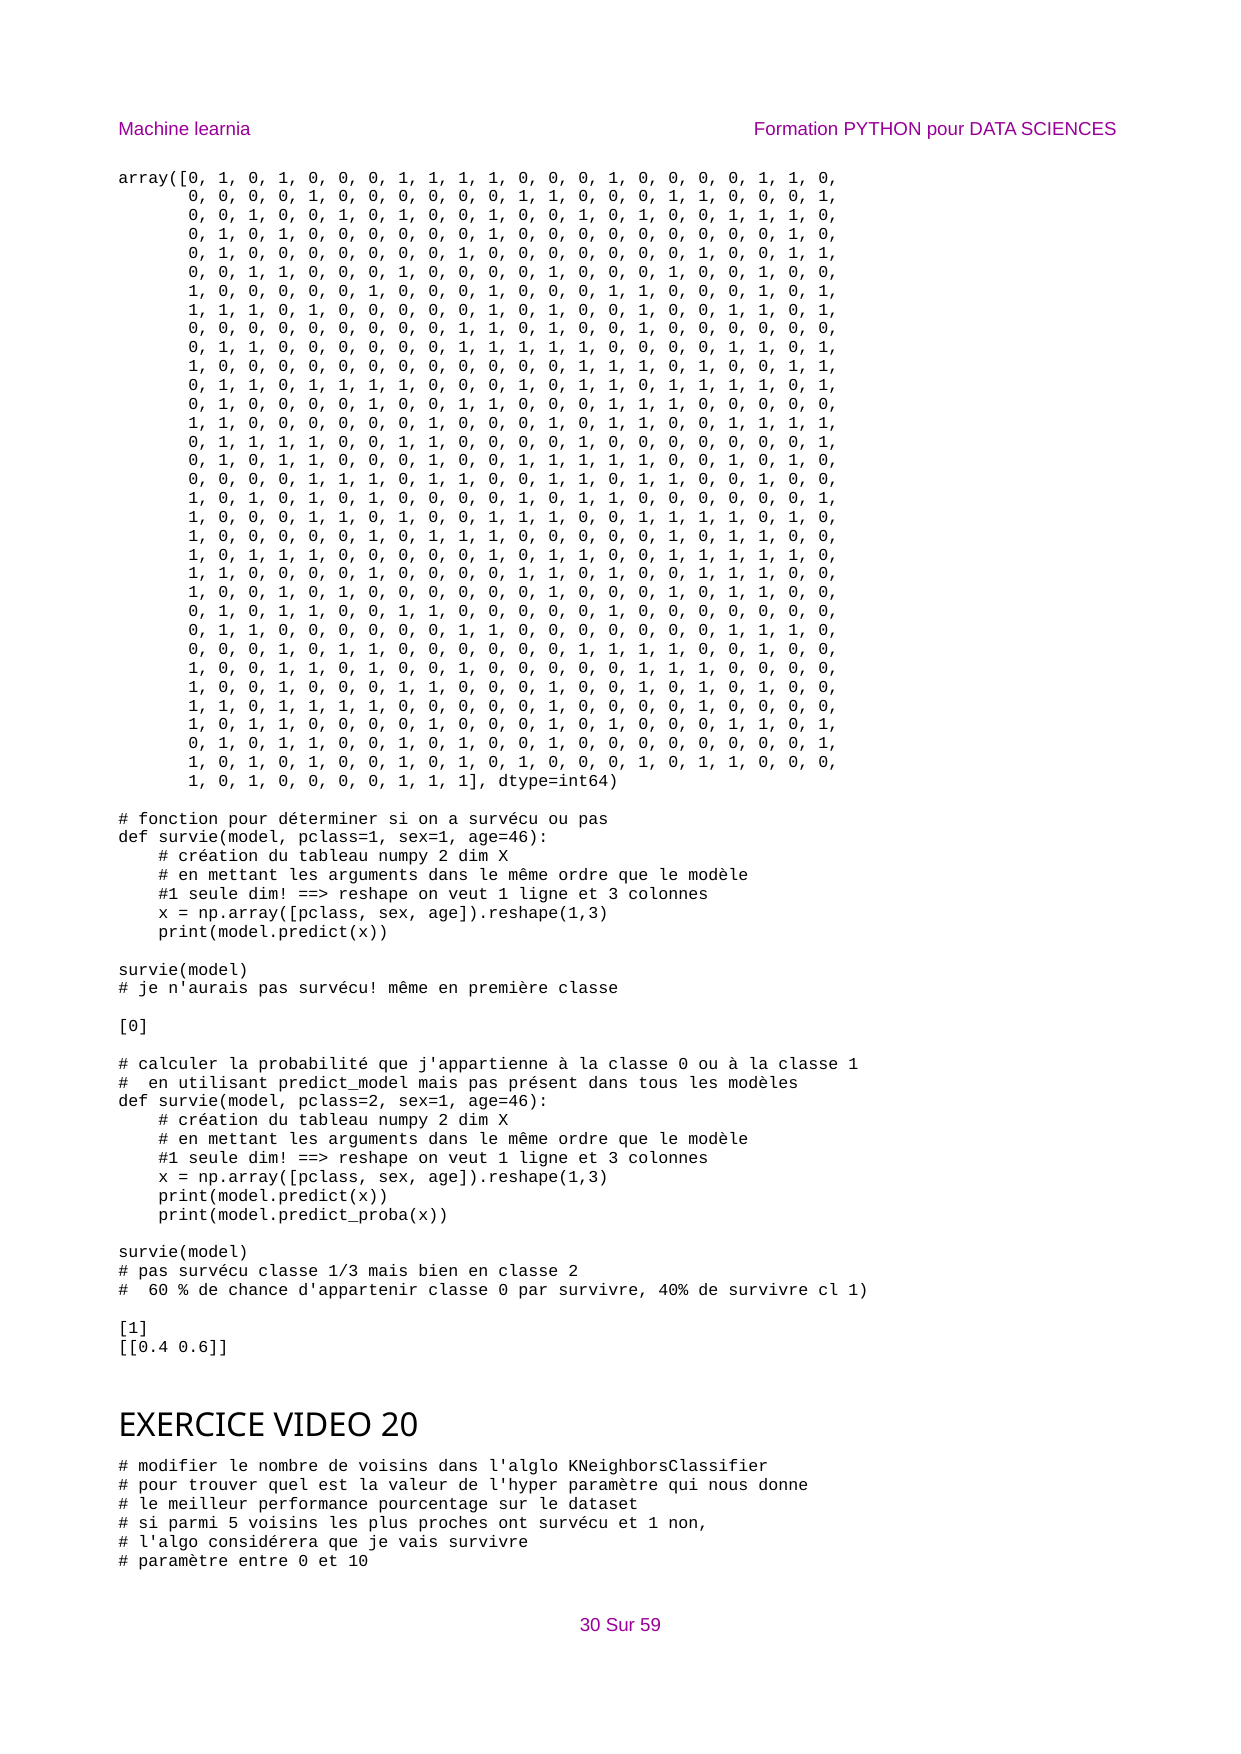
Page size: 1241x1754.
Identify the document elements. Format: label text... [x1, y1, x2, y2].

text 0, 1, 1, 0, 0, 0, 0, 0, 0, 1, 1, 1, 1, 1, 0, 0, 0, 0, 1, 1, 0, 1, [118, 339, 1122, 358]
text 1, 0, 0, 0, 0, 0, 1, 0, 0, 0, 1, 0, 0, 0, 1, 1, 0, 0, 0, 1, 0, 1, [118, 282, 1122, 301]
text survie(model) [118, 1244, 1122, 1263]
text # modifier le nombre de voisins dans l'alglo KNeighborsClassifier [118, 1458, 1122, 1477]
text 0, 1, 0, 1, 1, 0, 0, 0, 1, 0, 0, 1, 1, 1, 1, 1, 0, 0, 1, 0, 1, 0, [118, 452, 1122, 471]
text # fonction pour déterminer si on a survécu ou pas [118, 810, 1122, 829]
text 0, 1, 1, 1, 1, 0, 0, 1, 1, 0, 0, 0, 0, 1, 0, 0, 0, 0, 0, 0, 0, 1, [118, 433, 1122, 452]
text 1, 0, 0, 1, 1, 0, 1, 0, 0, 1, 0, 0, 0, 0, 0, 1, 1, 1, 0, 0, 0, 0, [118, 659, 1122, 678]
text #1 seule dim! ==> reshape on veut 1 ligne et 3 colonnes [118, 1149, 1122, 1168]
text # l'algo considérera que je vais survivre [118, 1533, 1122, 1552]
text print(model.predict(x)) [118, 923, 1122, 942]
text def survie(model, pclass=1, sex=1, age=46): [118, 829, 1122, 848]
text survie(model) [118, 961, 1122, 980]
text # je n'aurais pas survécu! même en première classe [118, 980, 1122, 999]
text # création du tableau numpy 2 dim X [118, 1112, 1122, 1131]
text #1 seule dim! ==> reshape on veut 1 ligne et 3 colonnes [118, 886, 1122, 904]
text 1, 1, 0, 0, 0, 0, 0, 0, 1, 0, 0, 0, 1, 0, 1, 1, 0, 0, 1, 1, 1, 1, [118, 414, 1122, 433]
text array([0, 1, 0, 1, 0, 0, 0, 1, 1, 1, 1, 0, 0, 0, 1, 0, 0, 0, 0, 1, 1, 0, [118, 169, 1122, 188]
text # en mettant les arguments dans le même ordre que le modèle [118, 867, 1122, 886]
text 1, 0, 0, 0, 1, 1, 0, 1, 0, 0, 1, 1, 1, 0, 0, 1, 1, 1, 1, 0, 1, 0, [118, 508, 1122, 527]
text # 60 % de chance d'appartenir classe 0 par survivre, 40% de survivre cl 1) [118, 1282, 1122, 1300]
text 0, 0, 0, 0, 1, 0, 0, 0, 0, 0, 0, 1, 1, 0, 0, 0, 1, 1, 0, 0, 0, 1, [118, 188, 1122, 207]
text 1, 0, 1, 1, 0, 0, 0, 0, 1, 0, 0, 0, 1, 0, 1, 0, 0, 0, 1, 1, 0, 1, [118, 716, 1122, 735]
text 0, 0, 1, 0, 0, 1, 0, 1, 0, 0, 1, 0, 0, 1, 0, 1, 0, 0, 1, 1, 1, 0, [118, 207, 1122, 226]
text 0, 1, 0, 1, 1, 0, 0, 1, 0, 1, 0, 0, 1, 0, 0, 0, 0, 0, 0, 0, 0, 1, [118, 735, 1122, 754]
subtitle EXERCICE VIDEO 20 [118, 1401, 1122, 1446]
text print(model.predict_proba(x)) [118, 1206, 1122, 1225]
text # calculer la probabilité que j'appartienne à la classe 0 ou à la classe 1 [118, 1055, 1122, 1074]
text 0, 1, 1, 0, 0, 0, 0, 0, 0, 1, 1, 0, 0, 0, 0, 0, 0, 0, 1, 1, 1, 0, [118, 622, 1122, 641]
text # si parmi 5 voisins les plus proches ont survécu et 1 non, [118, 1514, 1122, 1533]
text 1, 0, 0, 0, 0, 0, 1, 0, 1, 1, 1, 0, 0, 0, 0, 0, 1, 0, 1, 1, 0, 0, [118, 527, 1122, 546]
text 0, 1, 1, 0, 1, 1, 1, 1, 0, 0, 0, 1, 0, 1, 1, 0, 1, 1, 1, 1, 0, 1, [118, 377, 1122, 395]
text x = np.array([pclass, sex, age]).reshape(1,3) [118, 1168, 1122, 1187]
text 0, 1, 0, 1, 1, 0, 0, 1, 1, 0, 0, 0, 0, 0, 1, 0, 0, 0, 0, 0, 0, 0, [118, 603, 1122, 622]
text x = np.array([pclass, sex, age]).reshape(1,3) [118, 904, 1122, 923]
text 1, 0, 1, 0, 1, 0, 0, 1, 0, 1, 0, 1, 0, 0, 0, 1, 0, 1, 1, 0, 0, 0, [118, 754, 1122, 772]
text 0, 1, 0, 0, 0, 0, 1, 0, 0, 1, 1, 0, 0, 0, 1, 1, 1, 0, 0, 0, 0, 0, [118, 395, 1122, 414]
text 0, 0, 1, 1, 0, 0, 0, 1, 0, 0, 0, 0, 1, 0, 0, 0, 1, 0, 0, 1, 0, 0, [118, 263, 1122, 282]
text 1, 0, 0, 0, 0, 0, 0, 0, 0, 0, 0, 0, 0, 1, 1, 1, 0, 1, 0, 0, 1, 1, [118, 358, 1122, 377]
text # le meilleur performance pourcentage sur le dataset [118, 1496, 1122, 1514]
text # création du tableau numpy 2 dim X [118, 848, 1122, 867]
text 1, 0, 1, 0, 1, 0, 1, 0, 0, 0, 0, 1, 0, 1, 1, 0, 0, 0, 0, 0, 0, 1, [118, 490, 1122, 508]
text # paramètre entre 0 et 10 [118, 1552, 1122, 1571]
text 0, 0, 0, 0, 0, 0, 0, 0, 0, 1, 1, 0, 1, 0, 0, 1, 0, 0, 0, 0, 0, 0, [118, 320, 1122, 339]
text 1, 0, 0, 1, 0, 0, 0, 1, 1, 0, 0, 0, 1, 0, 0, 1, 0, 1, 0, 1, 0, 0, [118, 678, 1122, 697]
text print(model.predict(x)) [118, 1187, 1122, 1206]
text 1, 1, 0, 1, 1, 1, 1, 0, 0, 0, 0, 0, 1, 0, 0, 0, 0, 1, 0, 0, 0, 0, [118, 697, 1122, 716]
text [1] [118, 1319, 1122, 1338]
text 0, 0, 0, 0, 1, 1, 1, 0, 1, 1, 0, 0, 1, 1, 0, 1, 1, 0, 0, 1, 0, 0, [118, 471, 1122, 490]
text [0] [118, 1018, 1122, 1036]
text 0, 0, 0, 1, 0, 1, 1, 0, 0, 0, 0, 0, 0, 1, 1, 1, 1, 0, 0, 1, 0, 0, [118, 641, 1122, 659]
text 1, 1, 1, 0, 1, 0, 0, 0, 0, 0, 1, 0, 1, 0, 0, 1, 0, 0, 1, 1, 0, 1, [118, 301, 1122, 320]
text [[0.4 0.6]] [118, 1338, 1122, 1357]
text # en utilisant predict_model mais pas présent dans tous les modèles [118, 1074, 1122, 1093]
text 1, 1, 0, 0, 0, 0, 1, 0, 0, 0, 0, 1, 1, 0, 1, 0, 0, 1, 1, 1, 0, 0, [118, 565, 1122, 584]
text 1, 0, 1, 1, 1, 0, 0, 0, 0, 0, 1, 0, 1, 1, 0, 0, 1, 1, 1, 1, 1, 0, [118, 546, 1122, 565]
text def survie(model, pclass=2, sex=1, age=46): [118, 1093, 1122, 1112]
text # en mettant les arguments dans le même ordre que le modèle [118, 1131, 1122, 1149]
text 0, 1, 0, 1, 0, 0, 0, 0, 0, 0, 1, 0, 0, 0, 0, 0, 0, 0, 0, 0, 1, 0, [118, 226, 1122, 244]
text 0, 1, 0, 0, 0, 0, 0, 0, 0, 1, 0, 0, 0, 0, 0, 0, 0, 1, 0, 0, 1, 1, [118, 244, 1122, 263]
text # pas survécu classe 1/3 mais bien en classe 2 [118, 1263, 1122, 1282]
text # pour trouver quel est la valeur de l'hyper paramètre qui nous donne [118, 1477, 1122, 1496]
text 1, 0, 0, 1, 0, 1, 0, 0, 0, 0, 0, 0, 1, 0, 0, 0, 1, 0, 1, 1, 0, 0, [118, 584, 1122, 603]
text 1, 0, 1, 0, 0, 0, 0, 1, 1, 1], dtype=int64) [118, 772, 1122, 791]
